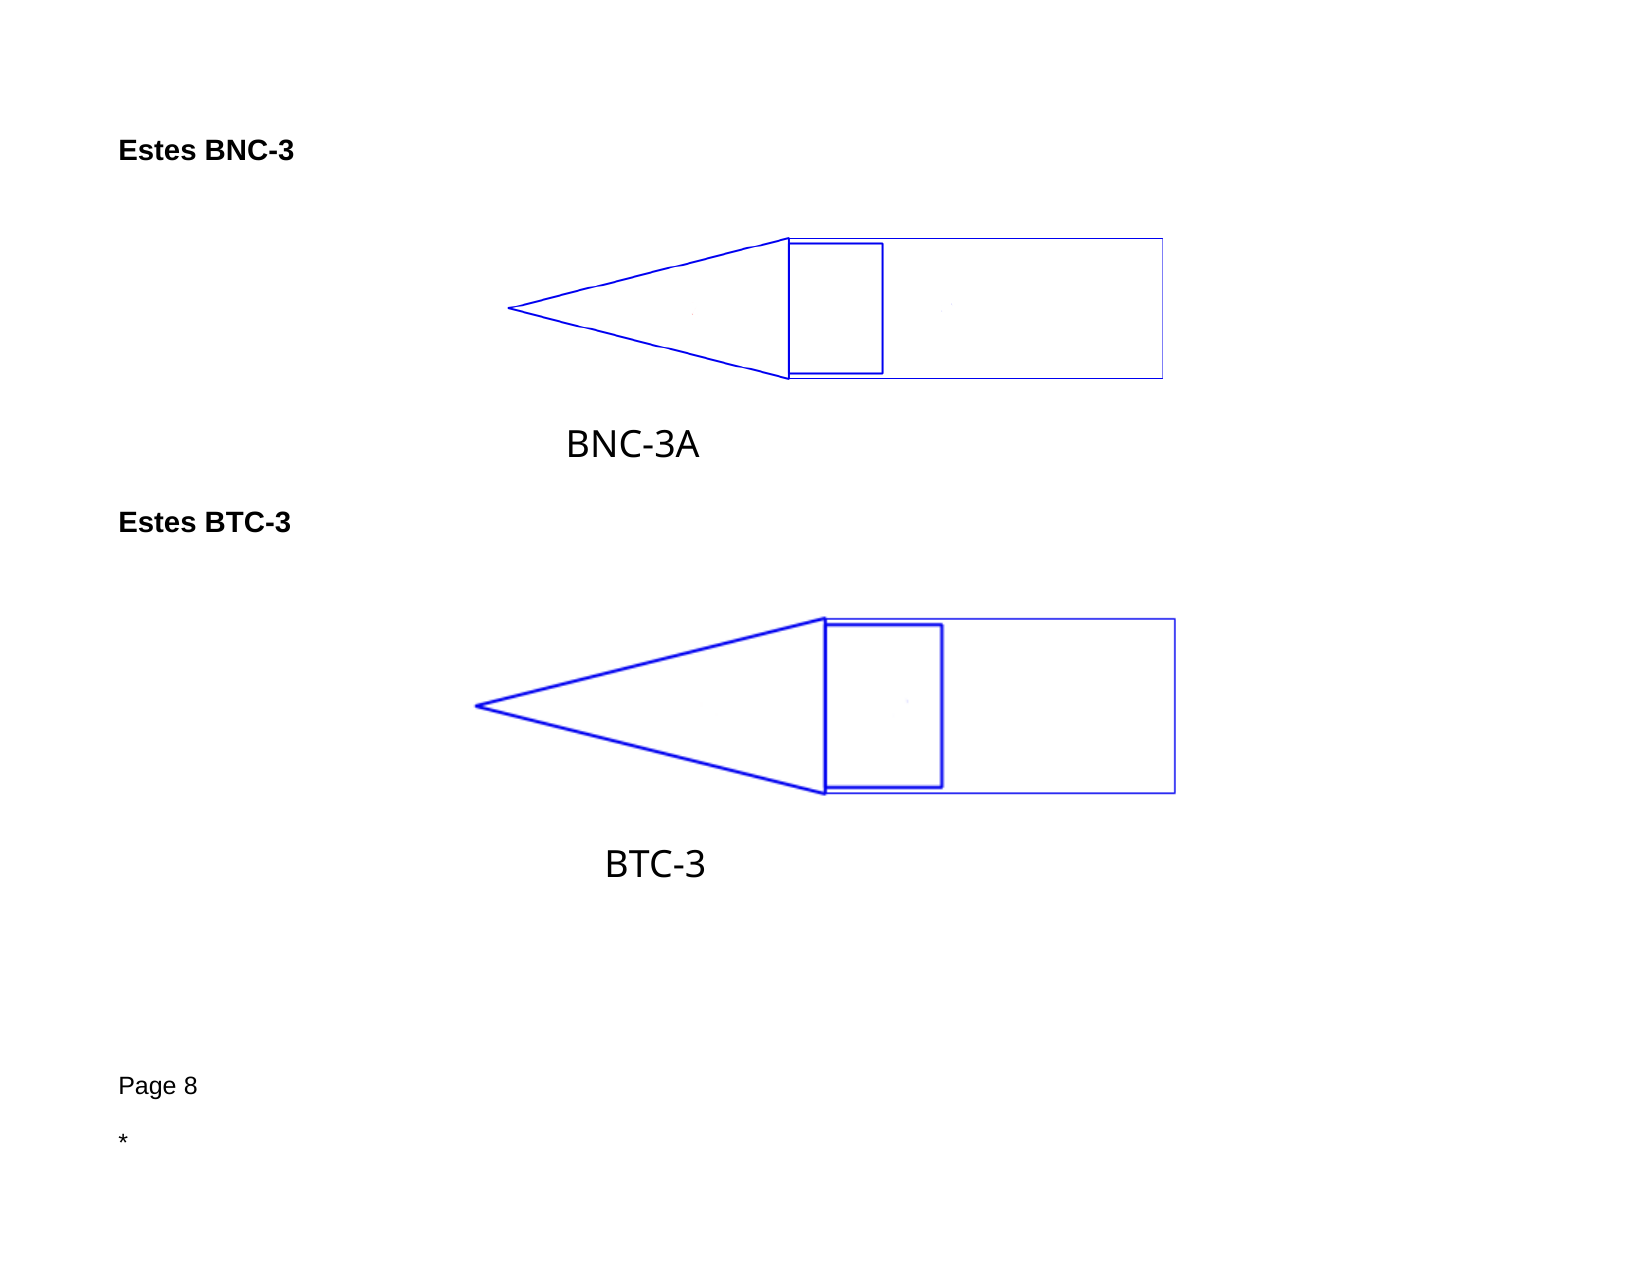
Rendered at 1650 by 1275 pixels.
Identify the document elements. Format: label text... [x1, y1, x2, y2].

text BNC-3A [118, 417, 1532, 468]
picture [449, 598, 1201, 821]
text BTC-3 [118, 838, 1532, 889]
picture [469, 226, 1181, 388]
subtitle Estes BTC-3 [118, 505, 1532, 538]
subtitle Estes BNC-3 [118, 133, 1532, 166]
